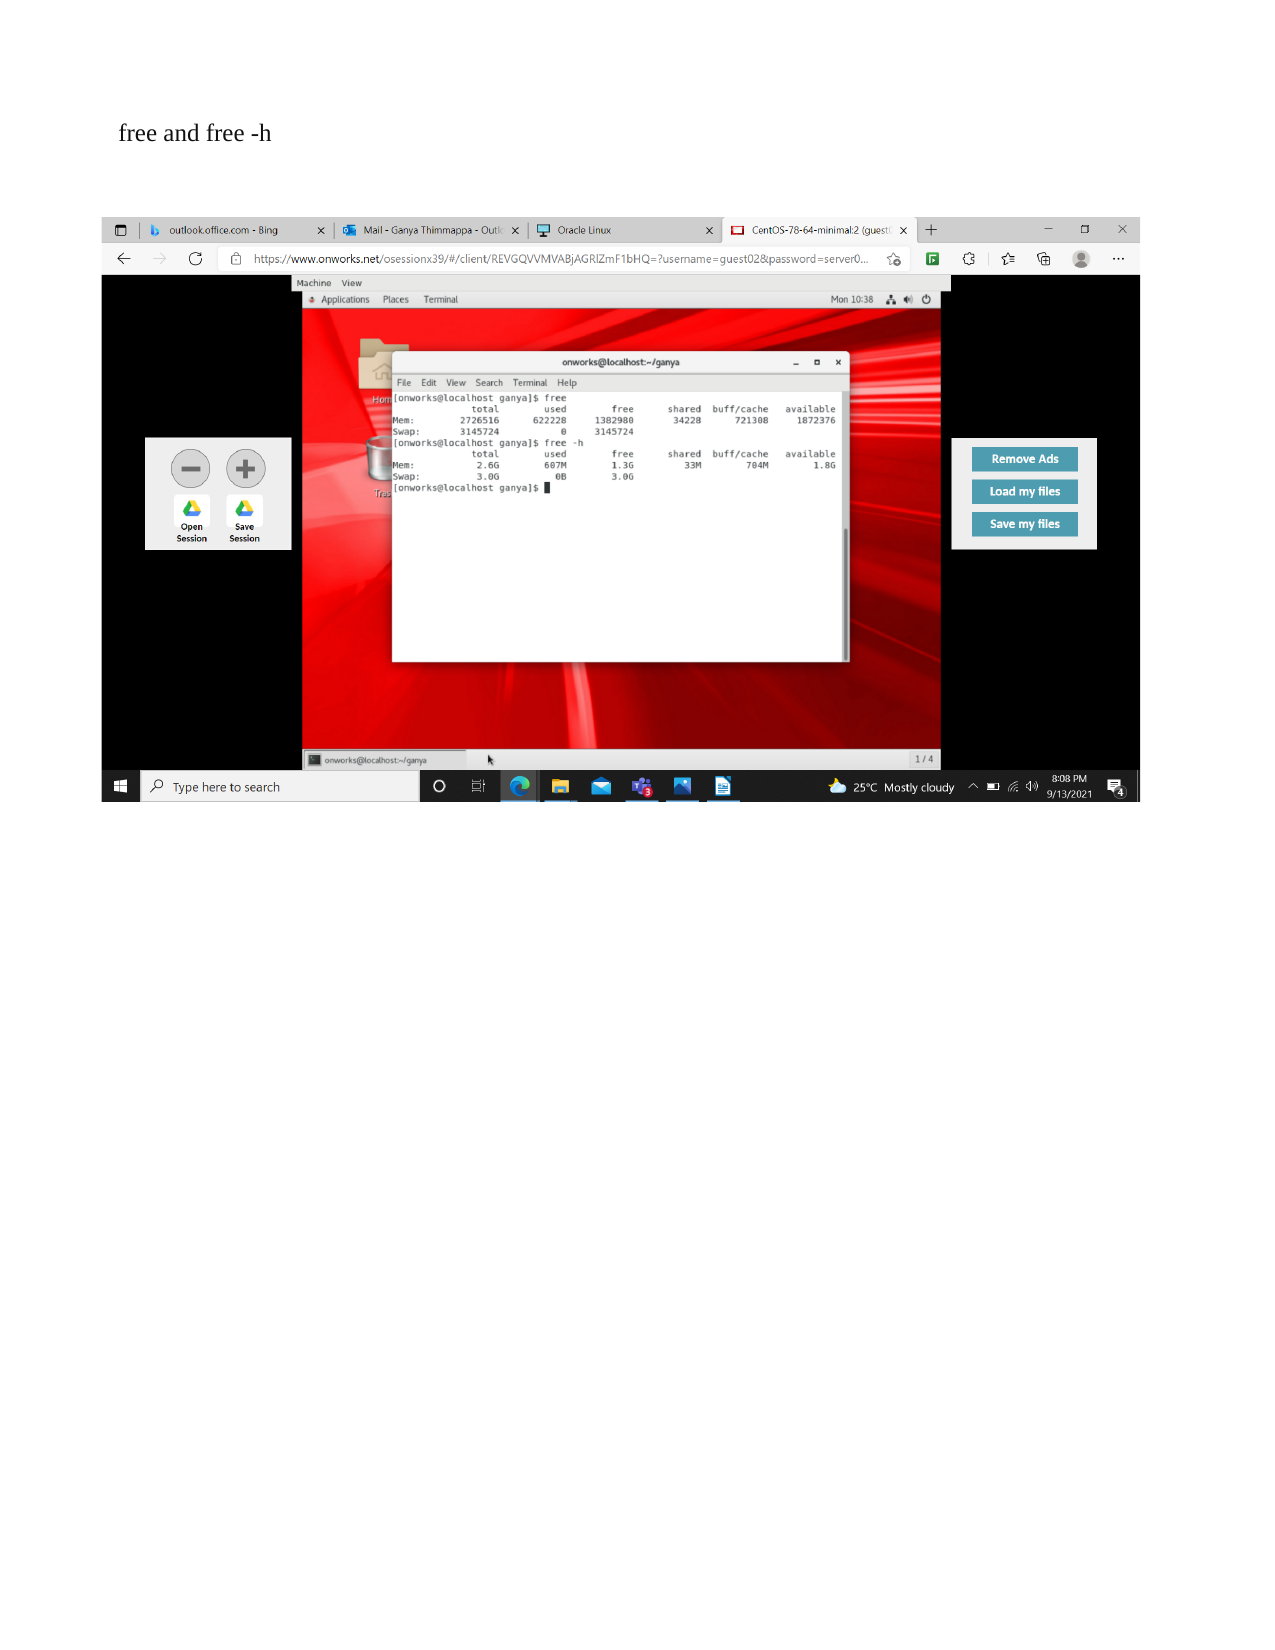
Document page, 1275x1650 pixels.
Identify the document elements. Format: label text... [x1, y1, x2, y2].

text free and free -h [118, 118, 1157, 147]
picture [101, 217, 1141, 802]
